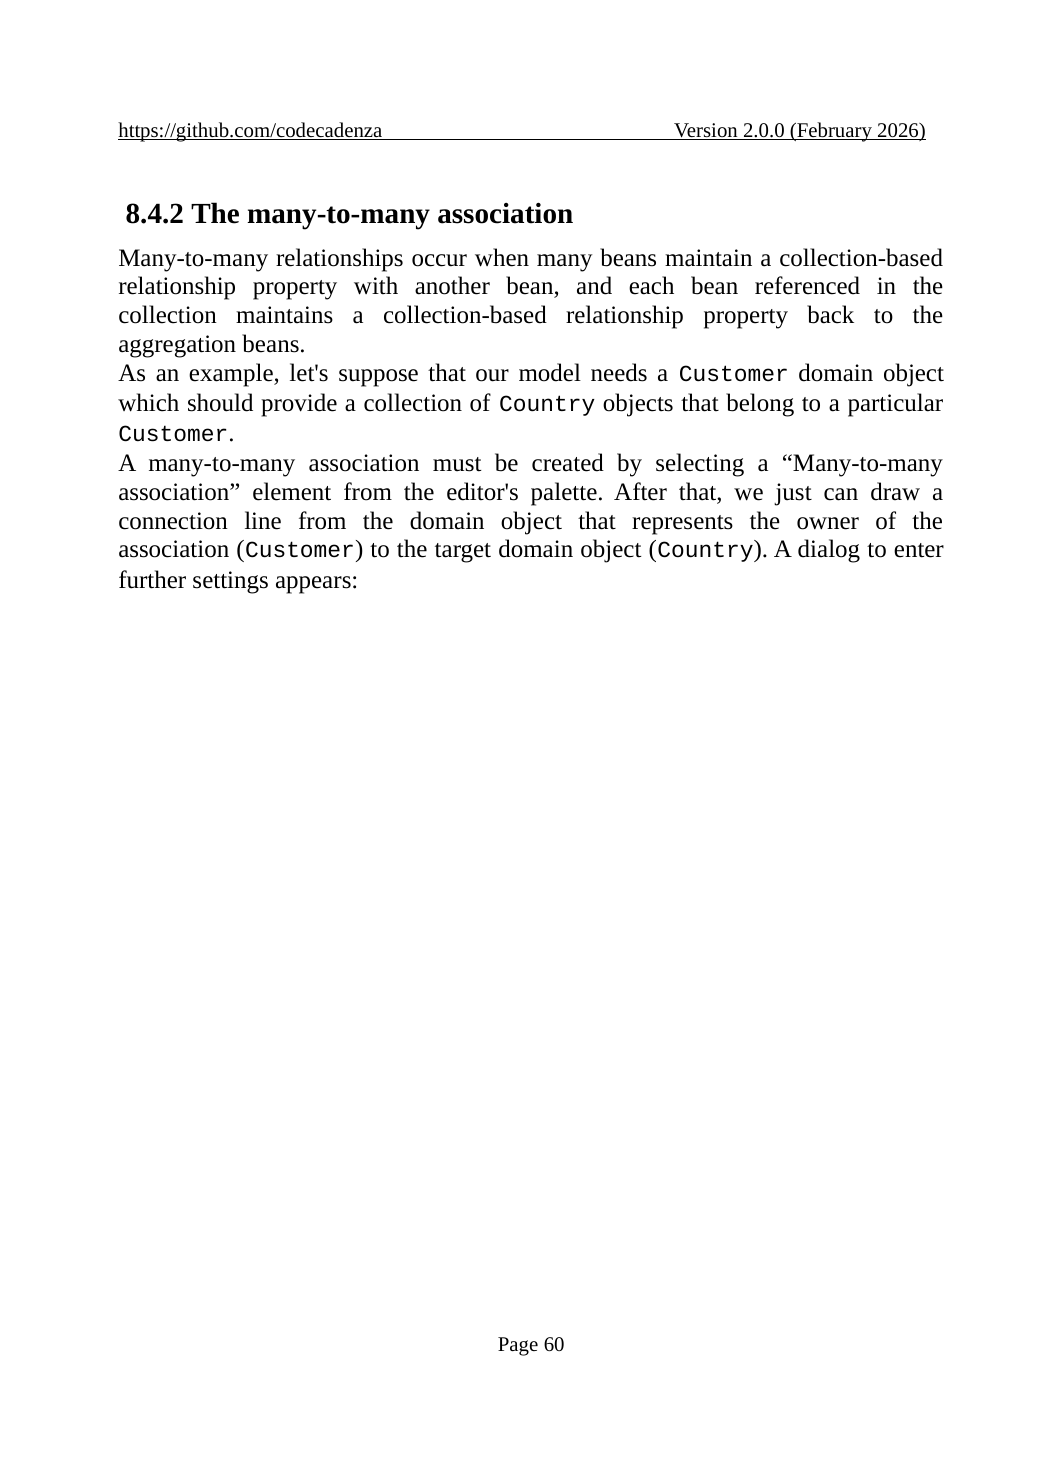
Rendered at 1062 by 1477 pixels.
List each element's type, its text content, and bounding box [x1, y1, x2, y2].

text As an example, let's suppose that our model needs a Customer domain object which should provide a collection of Country objects that belong to a particular Customer. [118, 358, 944, 448]
subtitle The many-to-many association [118, 197, 944, 230]
text A many-to-many association must be created by selecting a “Many-to-many association” element from the editor's palette. After that, we just can draw a connection line from the domain object that represents the owner of the association (Customer) to the target domain object (Country). A dialog to enter further settings appears: [118, 448, 944, 593]
text Many-to-many relationships occur when many beans maintain a collection-based relationship property with another bean, and each bean referenced in the collection maintains a collection-based relationship property back to the aggregation beans. [118, 243, 944, 358]
